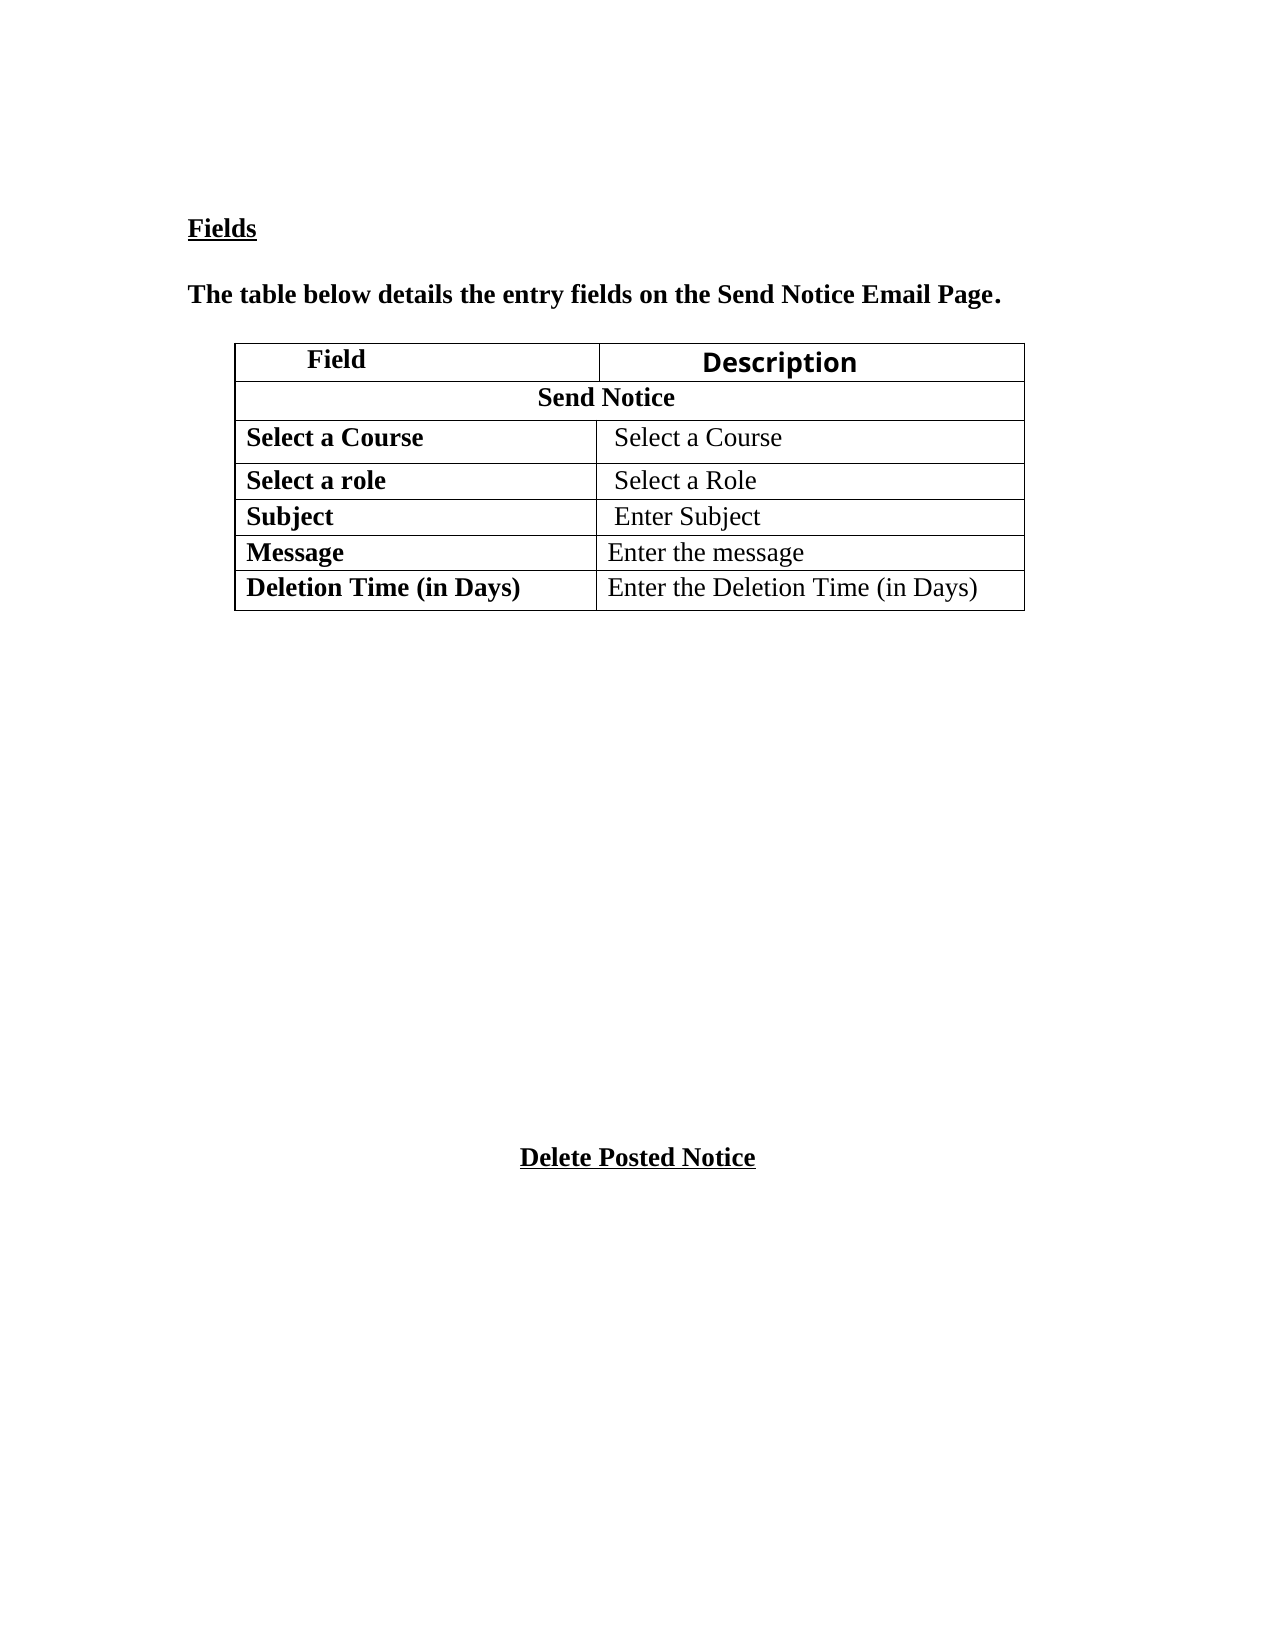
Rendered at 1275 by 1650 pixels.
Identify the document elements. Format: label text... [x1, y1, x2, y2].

table_cell Select a Course [597, 421, 1024, 463]
text The table below details the entry fields on the Send Notice Email Page. [187, 274, 1087, 311]
text Fields [187, 212, 1087, 243]
table_header Field [236, 344, 599, 381]
table_header Description [600, 344, 1024, 381]
table_cell Enter the message [597, 536, 1024, 569]
table_cell Select a Role [597, 464, 1024, 499]
table_cell Enter Subject [597, 500, 1024, 535]
table_cell Subject [236, 500, 596, 535]
table_cell Deletion Time (in Days) [236, 571, 596, 610]
table_cell Select a Course [236, 421, 596, 463]
text Delete Posted Notice [187, 1141, 1087, 1172]
table_cell Enter the Deletion Time (in Days) [597, 571, 1024, 610]
table_cell Message [236, 536, 596, 569]
table_cell Select a role [236, 464, 596, 499]
table_cell Send Notice [236, 382, 1024, 419]
